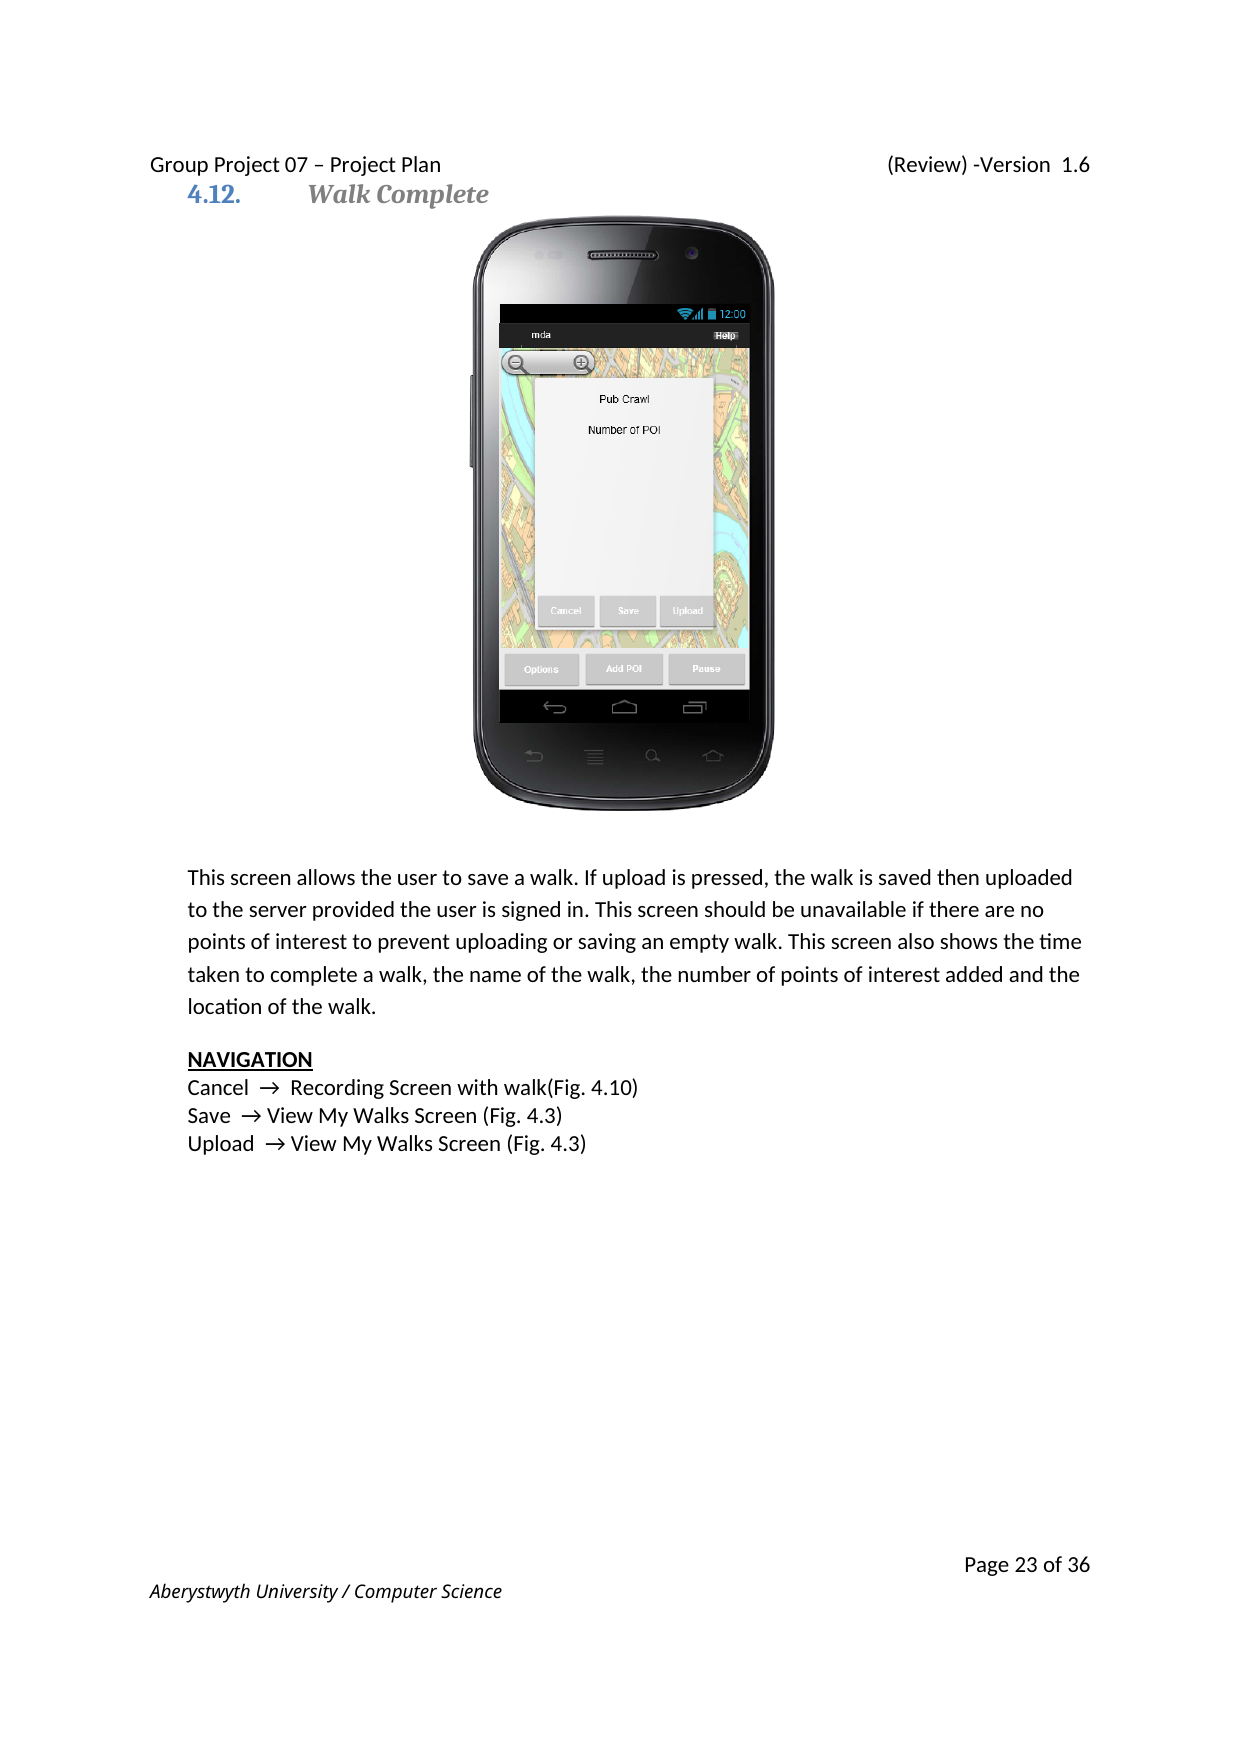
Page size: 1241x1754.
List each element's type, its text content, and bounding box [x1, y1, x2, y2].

text Cancel → Recording Screen with walk(Fig. 4.10) [187, 1073, 1090, 1101]
subtitle Walk Complete [187, 179, 1090, 211]
text This screen allows the user to save a walk. If upload is pressed, the walk is saved then uploaded to the server provided the user is signed in. This screen should be unavailable if there are no points of interest to prevent uploading or saving an empty walk. This screen also shows the time taken to complete a walk, the name of the walk, the number of points of interest added and the location of the walk. [187, 863, 1090, 1020]
text Upload → View My Walks Screen (Fig. 4.3) [187, 1129, 1090, 1157]
text NAVIGATION [187, 1045, 1090, 1073]
text Save → View My Walks Screen (Fig. 4.3) [187, 1101, 1090, 1129]
